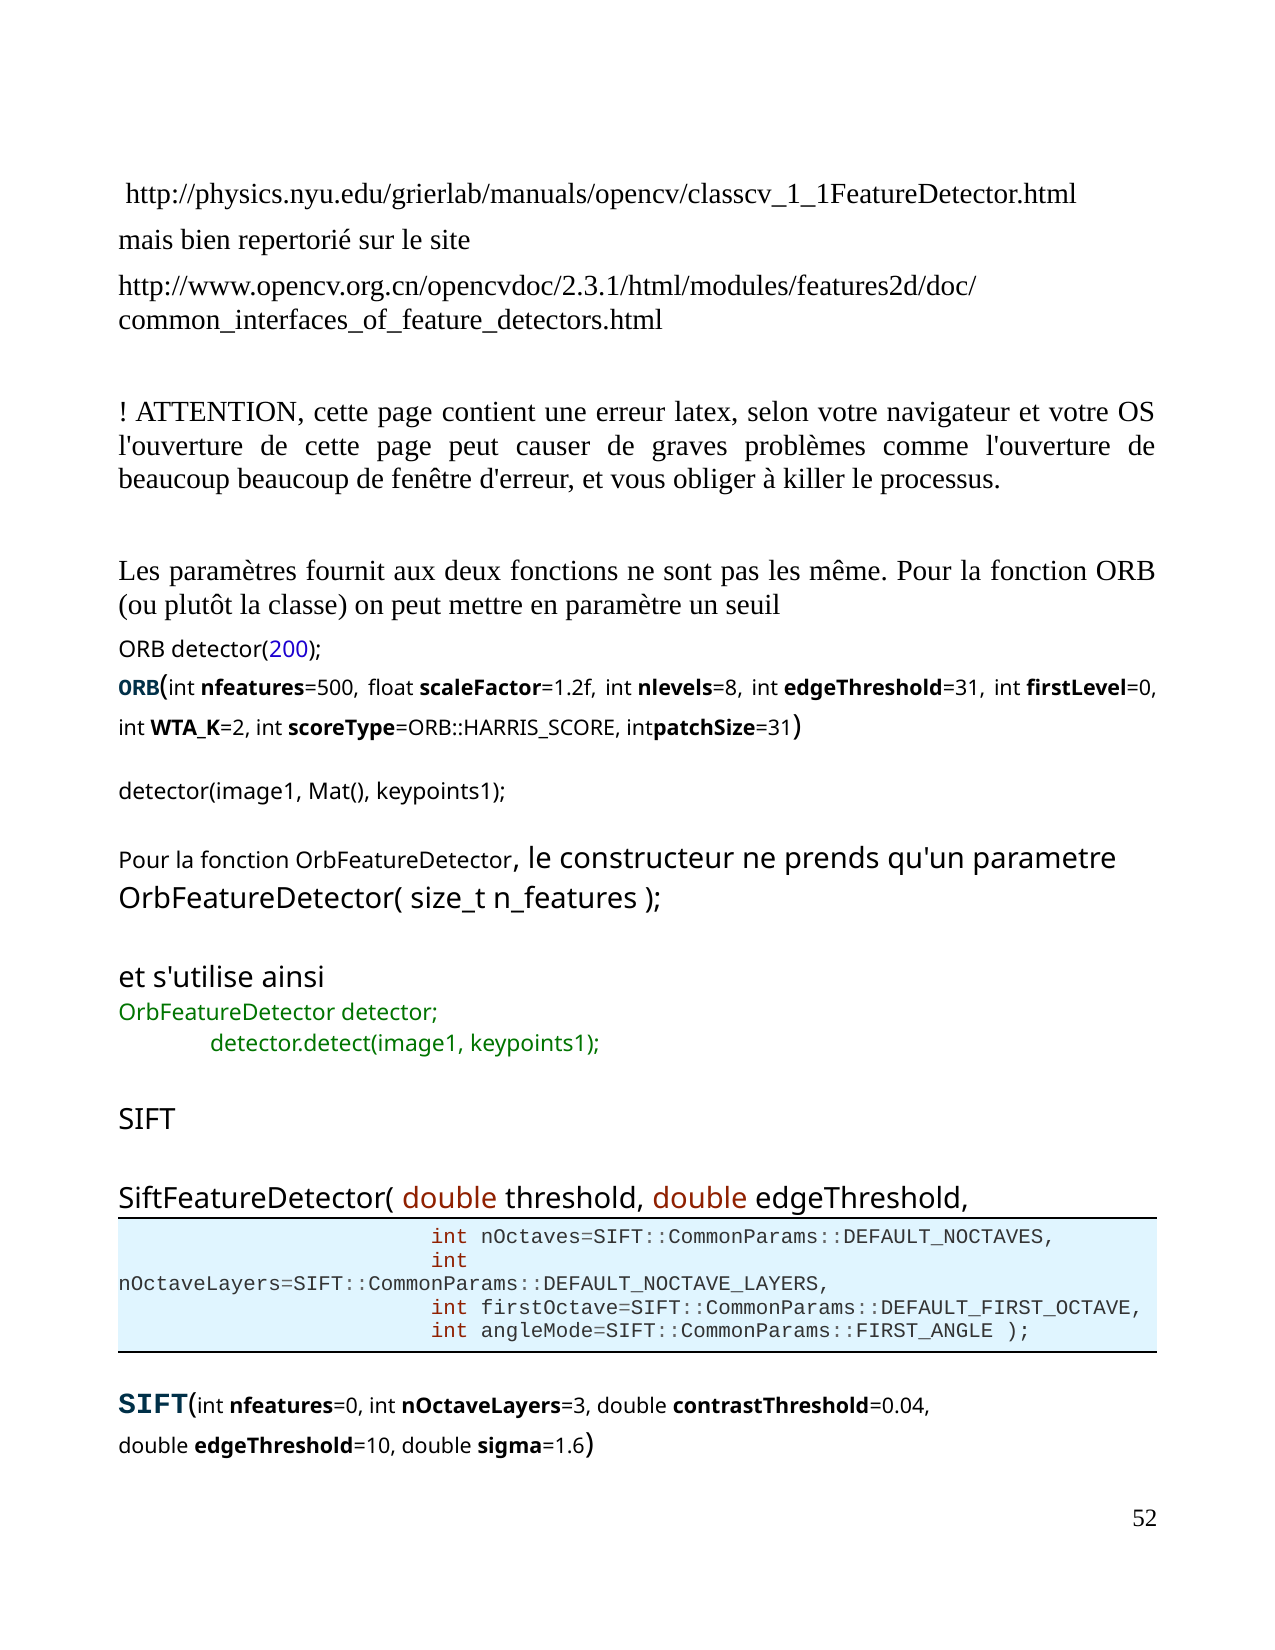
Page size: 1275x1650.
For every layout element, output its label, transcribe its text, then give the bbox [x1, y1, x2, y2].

text ! ATTENTION, cette page contient une erreur latex, selon votre navigateur et votre OS l'ouverture de cette page peut causer de graves problèmes comme l'ouverture de beaucoup beaucoup de fenêtre d'erreur, et vous obliger à killer le processus. [118, 394, 1157, 495]
text int nOctaves=SIFT::CommonParams::DEFAULT_NOCTAVES, [118, 1219, 1157, 1249]
text int nOctaveLayers=SIFT::CommonParams::DEFAULT_NOCTAVE_LAYERS, [118, 1249, 1157, 1297]
text OrbFeatureDetector detector; [118, 996, 1157, 1027]
text detector(image1, Mat(), keypoints1); [118, 775, 1157, 806]
text int firstOctave=SIFT::CommonParams::DEFAULT_FIRST_OCTAVE, [118, 1297, 1157, 1312]
text mais bien repertorié sur le site [118, 222, 1157, 256]
text OrbFeatureDetector( size_t n_features ); [118, 877, 1157, 917]
text SiftFeatureDetector( double threshold, double edgeThreshold, [118, 1177, 1157, 1217]
text ORB(int nfeatures=500, float scaleFactor=1.2f, int nlevels=8, int edgeThreshold=31, int firstLevel=0, int WTA_K=2, int scoreType=ORB::HARRIS_SCORE, intpatchSize=31) [118, 664, 1157, 743]
text http://physics.nyu.edu/grierlab/manuals/opencv/classcv_1_1FeatureDetector.html [118, 176, 1157, 210]
text et s'utilise ainsi [118, 956, 1157, 996]
text http://www.opencv.org.cn/opencvdoc/2.3.1/html/modules/features2d/doc/common_interfaces_of_feature_detectors.html [118, 268, 1157, 336]
text SIFT [118, 1098, 1157, 1138]
text Les paramètres fournit aux deux fonctions ne sont pas les même. Pour la fonction ORB (ou plutôt la classe) on peut mettre en paramètre un seuil [118, 553, 1157, 620]
text SIFT(int nfeatures=0, int nOctaveLayers=3, double contrastThreshold=0.04, double edgeThreshold=10, double sigma=1.6) [118, 1382, 1157, 1462]
text int angleMode=SIFT::CommonParams::FIRST_ANGLE ); [118, 1312, 1157, 1351]
text ORB detector(200); [118, 633, 1157, 664]
text Pour la fonction OrbFeatureDetector, le constructeur ne prends qu'un parametre [118, 837, 1157, 877]
text detector.detect(image1, keypoints1); [118, 1027, 1157, 1058]
